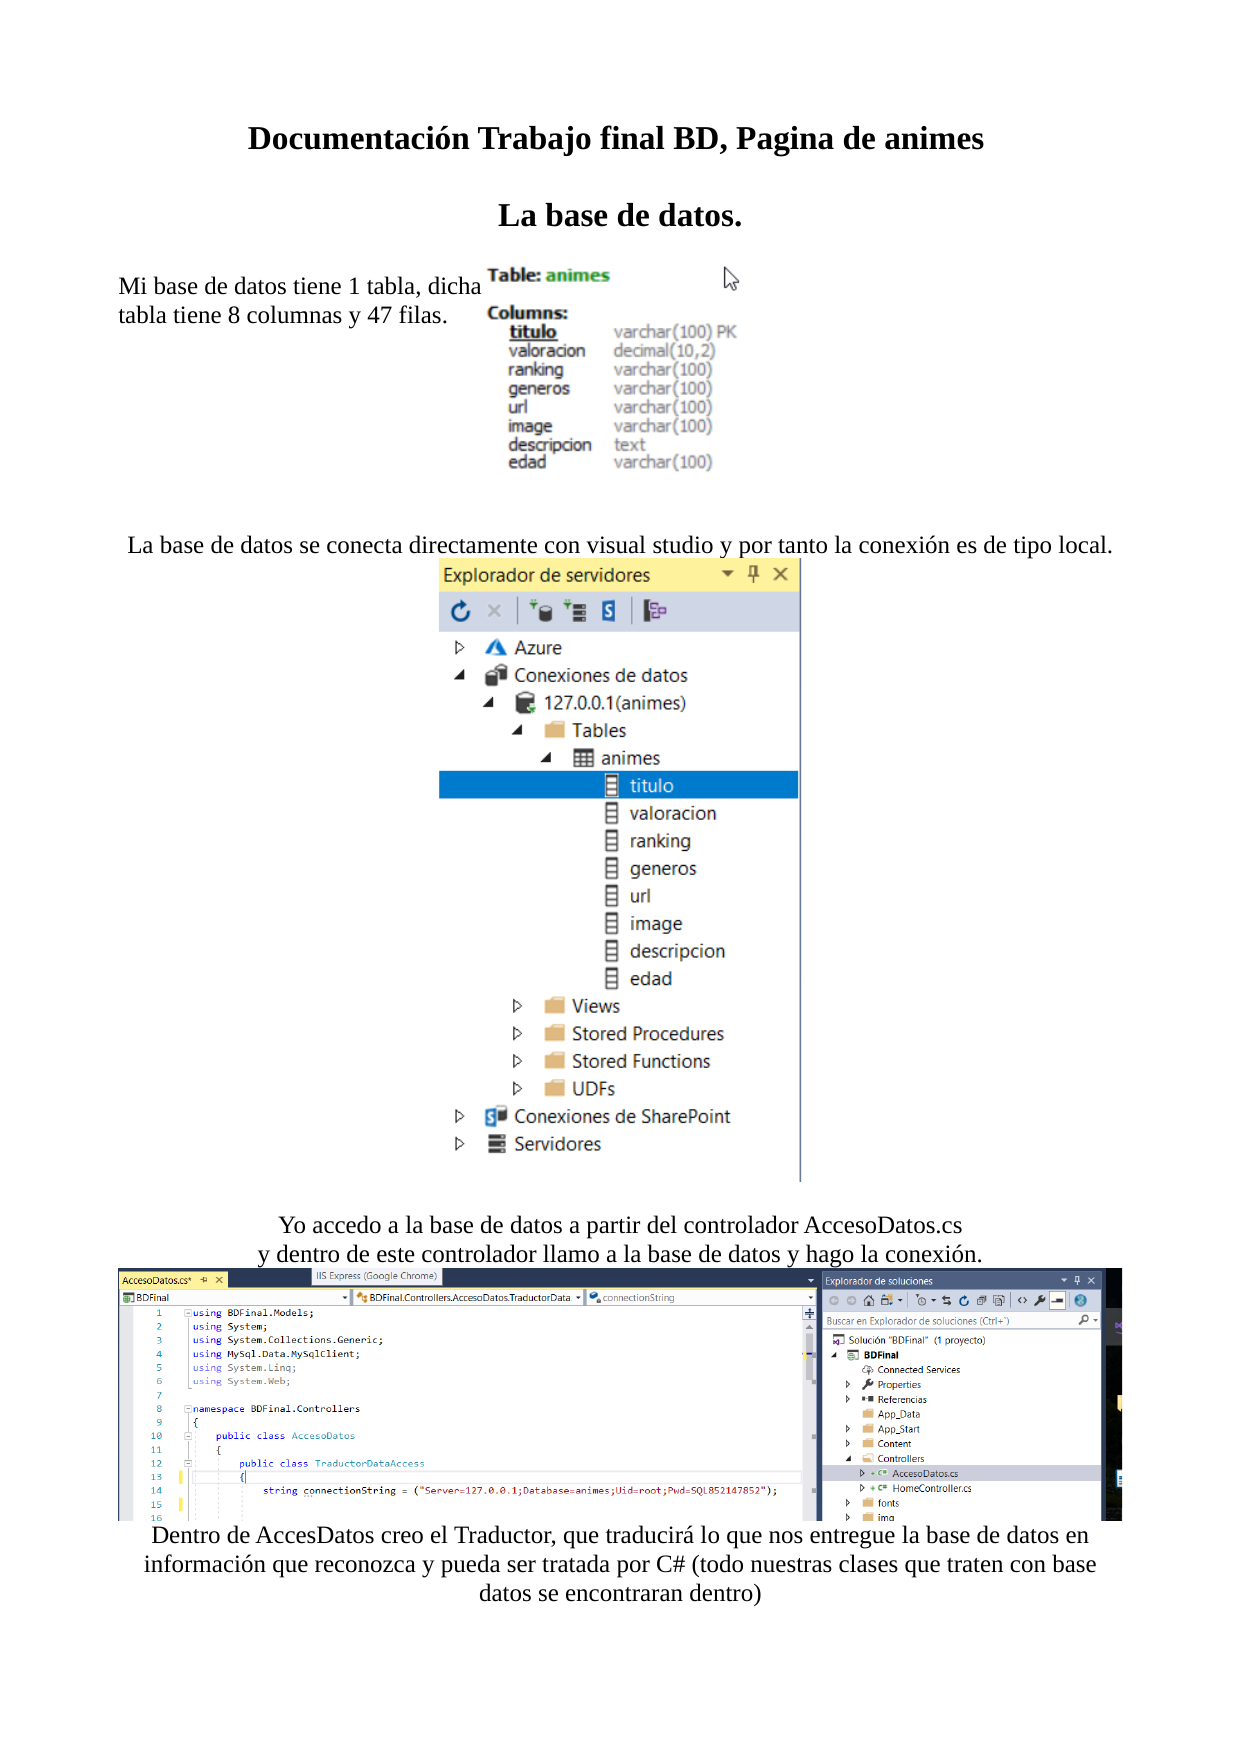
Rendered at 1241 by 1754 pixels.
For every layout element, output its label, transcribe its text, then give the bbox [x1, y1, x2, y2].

picture [118, 1268, 1123, 1521]
picture [438, 558, 802, 1182]
text La base de datos se conecta directamente con visual studio y por tanto la conexión es de tipo local. [118, 530, 1122, 559]
text Dentro de AccesDatos creo el Traductor, que traducirá lo que nos entregue la base de datos en información que reconozca y pueda ser tratada por C# (todo nuestras clases que traten con base datos se encontraran dentro) [118, 1521, 1122, 1607]
picture [482, 258, 758, 514]
text Mi base de datos tiene 1 tabla, dicha tabla tiene 8 columnas y 47 filas. [118, 271, 482, 329]
text y dentro de este controlador llamo a la base de datos y hago la conexión. [118, 1239, 1122, 1268]
text La base de datos. [118, 195, 1122, 233]
text Documentación Trabajo final BD, Pagina de animes [118, 118, 1122, 156]
text [758, 271, 1122, 329]
text Yo accedo a la base de datos a partir del controlador AccesoDatos.cs [118, 1211, 1122, 1239]
